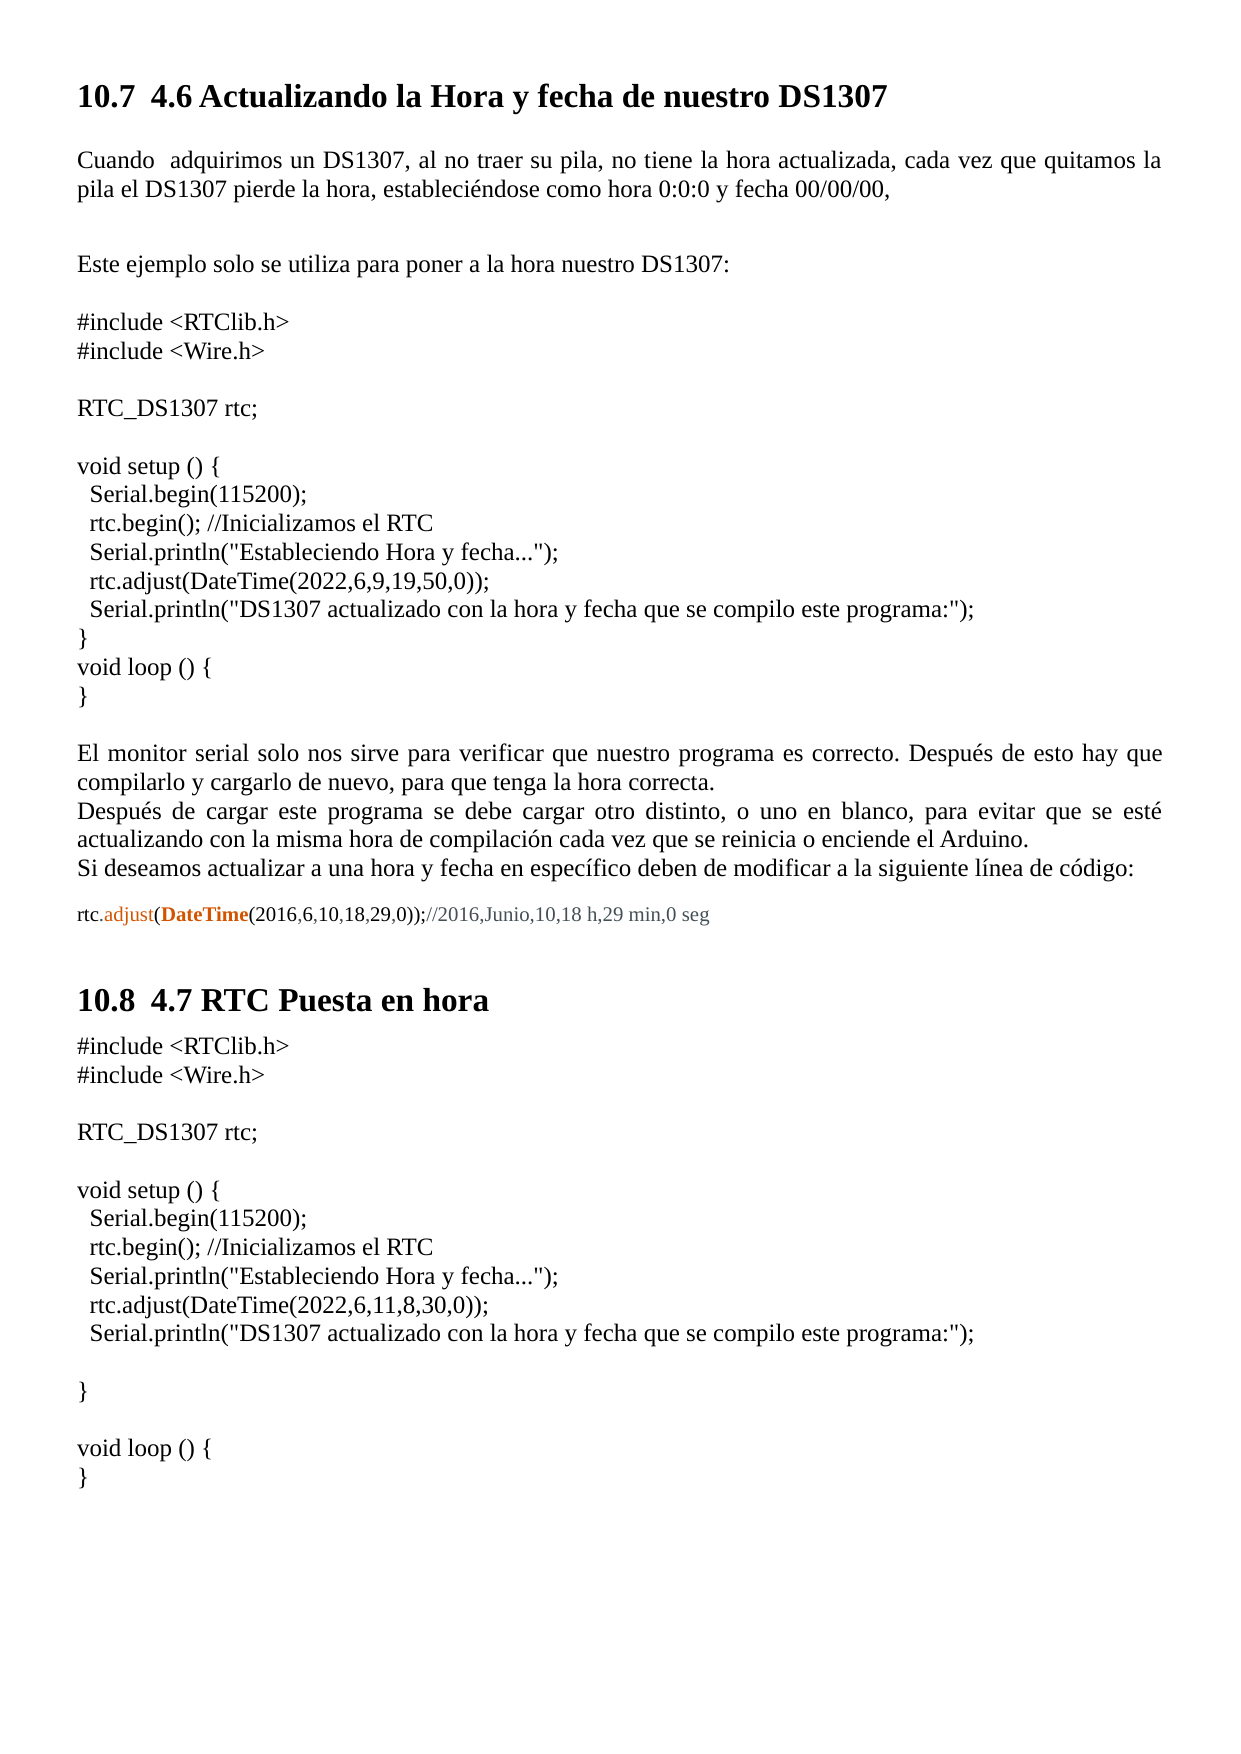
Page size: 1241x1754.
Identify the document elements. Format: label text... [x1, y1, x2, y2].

text } [77, 681, 1163, 709]
text Después de cargar este programa se debe cargar otro distinto, o uno en blanco, para evitar que se esté actualizando con la misma hora de compilación cada vez que se reinicia o enciende el Arduino. [77, 796, 1163, 853]
text Serial.println("Estableciendo Hora y fecha..."); [77, 537, 1163, 566]
text Serial.begin(115200); [77, 1203, 1163, 1232]
text #include <RTClib.h> [77, 307, 1163, 336]
text } [77, 1462, 1163, 1491]
text rtc.adjust(DateTime(2022,6,11,8,30,0)); [77, 1290, 1163, 1318]
text RTC_DS1307 rtc; [77, 393, 1163, 422]
text } [77, 1376, 1163, 1405]
text } [77, 623, 1163, 652]
text #include <RTClib.h> [77, 1031, 1163, 1060]
text void loop () { [77, 1433, 1163, 1462]
text Serial.println("Estableciendo Hora y fecha..."); [77, 1261, 1163, 1290]
text El monitor serial solo nos sirve para verificar que nuestro programa es correcto. Después de esto hay que compilarlo y cargarlo de nuevo, para que tenga la hora correcta. [77, 738, 1163, 796]
text rtc.begin(); //Inicializamos el RTC [77, 508, 1163, 537]
text rtc.begin(); //Inicializamos el RTC [77, 1232, 1163, 1261]
text Serial.println("DS1307 actualizado con la hora y fecha que se compilo este programa:"); [77, 594, 1163, 623]
subtitle 4.7 RTC Puesta en hora [77, 980, 1163, 1018]
text rtc.adjust(DateTime(2016,6,10,18,29,0));//2016,Junio,10,18 h,29 min,0 seg [77, 902, 1163, 926]
text Este ejemplo solo se utiliza para poner a la hora nuestro DS1307: [77, 249, 1163, 278]
text Serial.println("DS1307 actualizado con la hora y fecha que se compilo este programa:"); [77, 1318, 1163, 1347]
text Si deseamos actualizar a una hora y fecha en específico deben de modificar a la siguiente línea de código: [77, 853, 1163, 882]
text #include <Wire.h> [77, 336, 1163, 364]
text #include <Wire.h> [77, 1060, 1163, 1088]
text Serial.begin(115200); [77, 479, 1163, 508]
text RTC_DS1307 rtc; [77, 1117, 1163, 1146]
text void loop () { [77, 652, 1163, 681]
text Cuando adquirimos un DS1307, al no traer su pila, no tiene la hora actualizada, cada vez que quitamos la pila el DS1307 pierde la hora, estableciéndose como hora 0:0:0 y fecha 00/00/00, [77, 145, 1163, 203]
text void setup () { [77, 451, 1163, 479]
subtitle 4.6 Actualizando la Hora y fecha de nuestro DS1307 [77, 77, 1163, 115]
text rtc.adjust(DateTime(2022,6,9,19,50,0)); [77, 566, 1163, 594]
text void setup () { [77, 1175, 1163, 1203]
